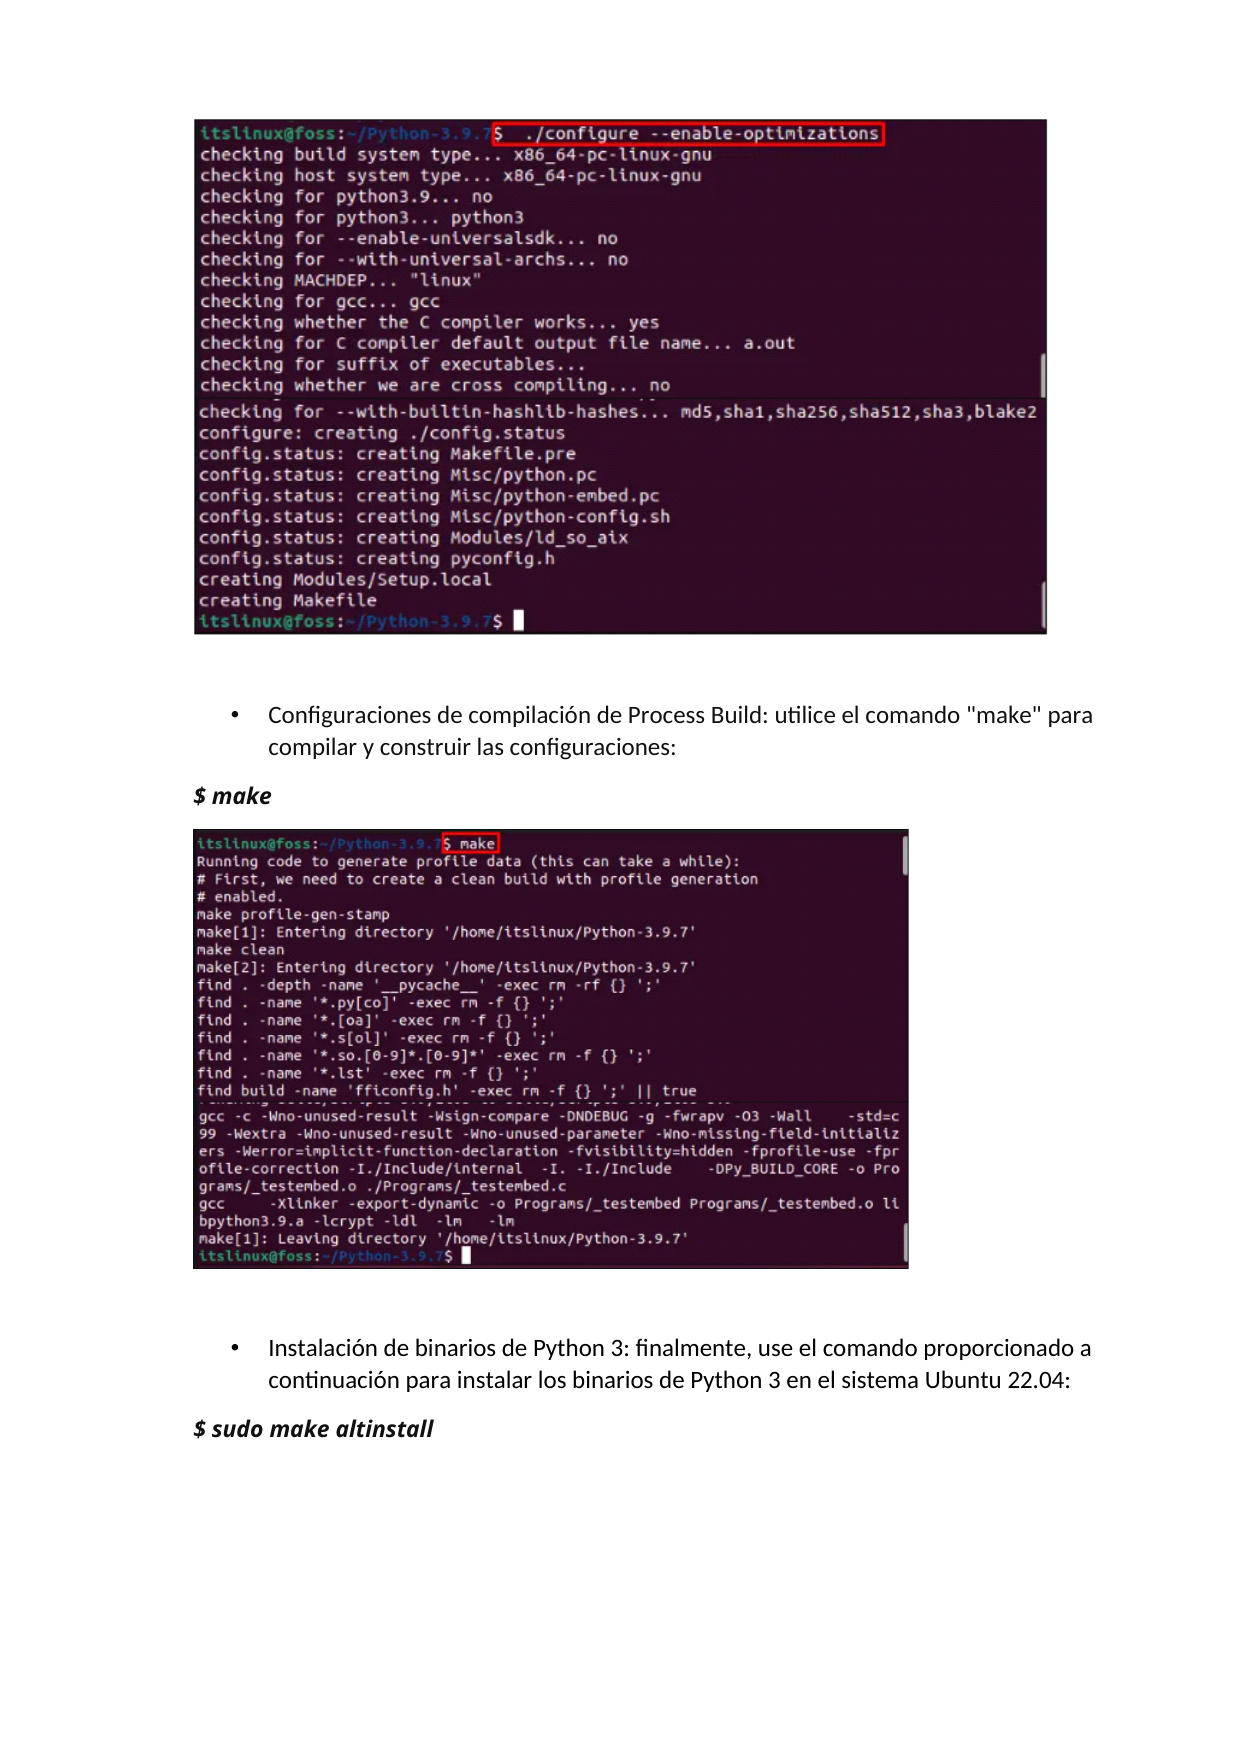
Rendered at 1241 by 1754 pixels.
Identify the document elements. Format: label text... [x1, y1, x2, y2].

text $ make [193, 780, 1122, 811]
list Instalación de binarios de Python 3: finalmente, use el comando proporcionado a continuación para instalar los binarios de Python 3 en el sistema Ubuntu 22.04: [231, 1333, 1122, 1395]
list Configuraciones de compilación de Process Build: utilice el comando "make" para compilar y construir las configuraciones: [231, 699, 1122, 762]
text $ sudo make altinstall [193, 1413, 1122, 1444]
